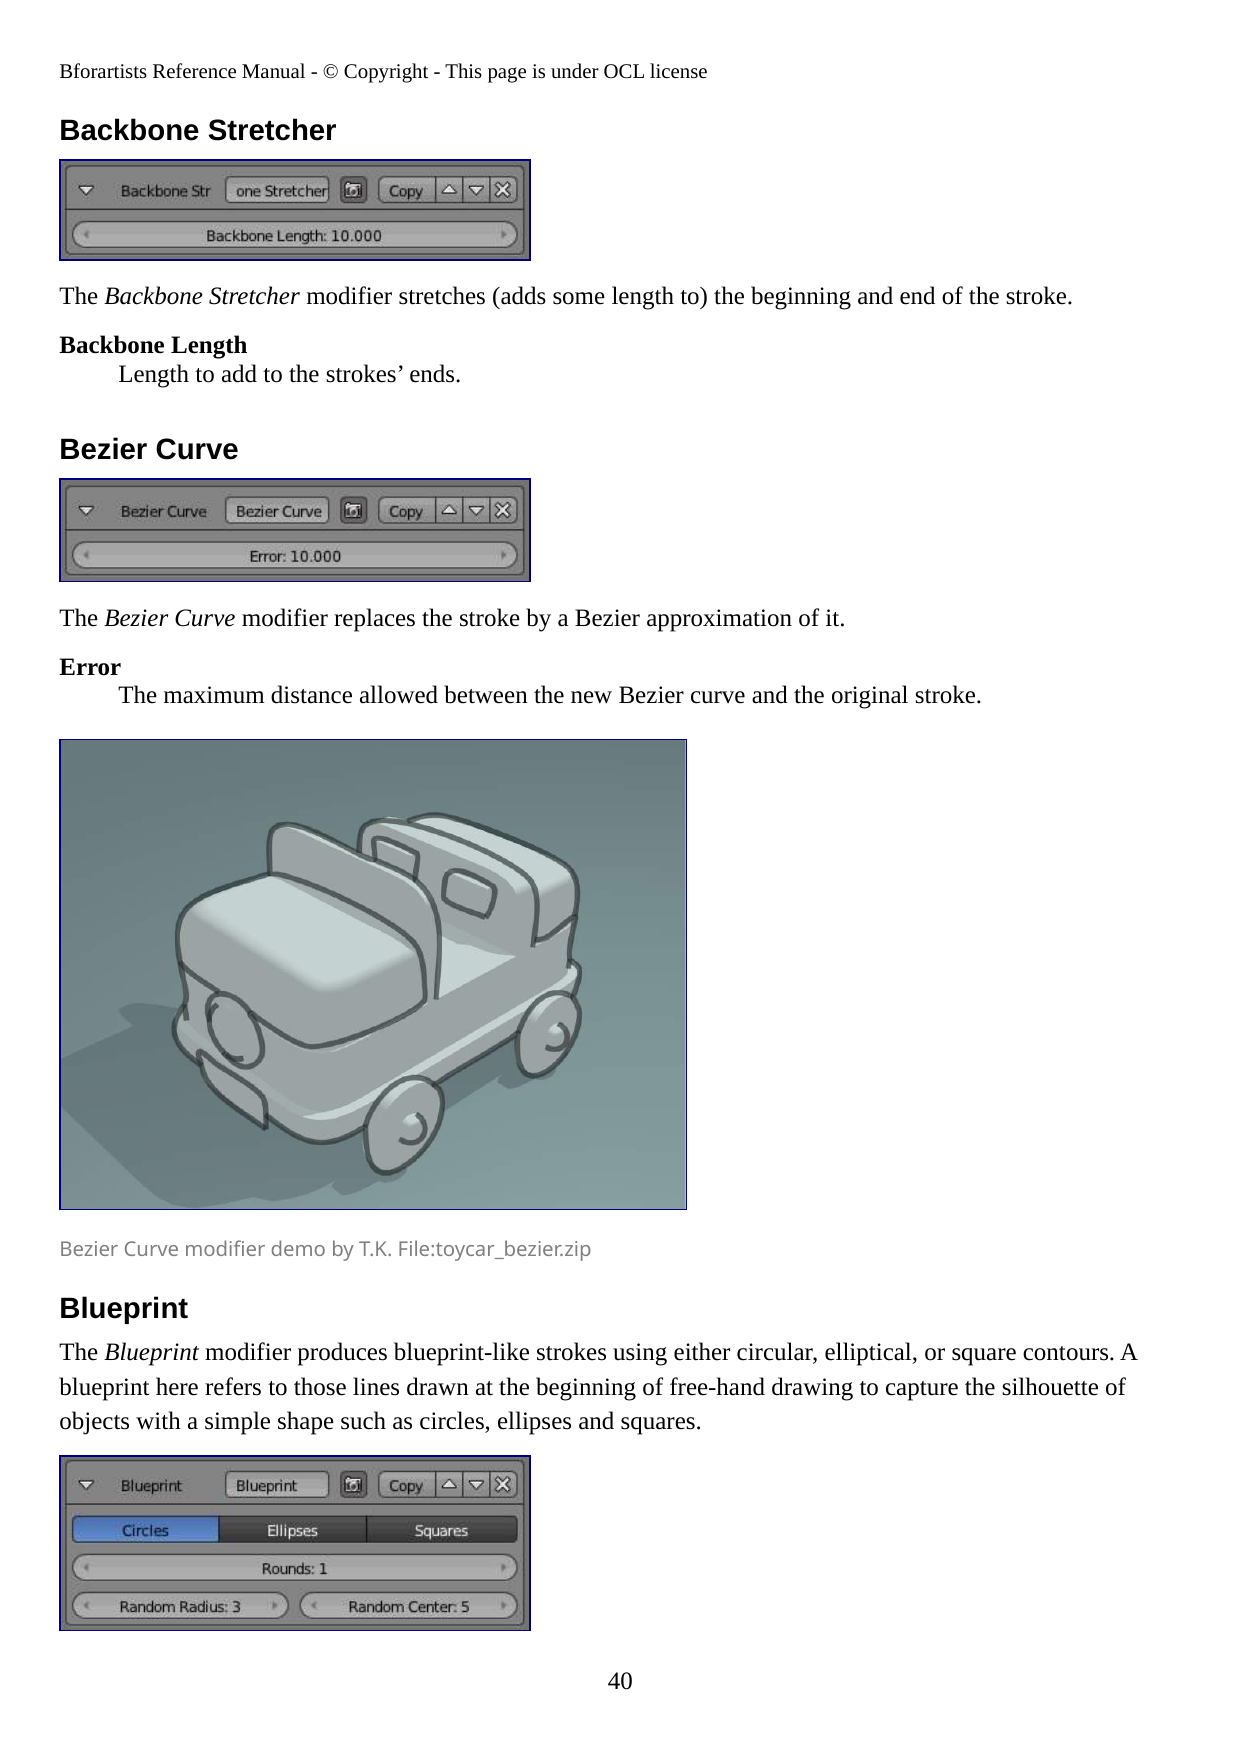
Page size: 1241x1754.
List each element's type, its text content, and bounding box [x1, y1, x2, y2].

text The Blueprint modifier produces blueprint-like strokes using either circular, elliptical, or square contours. A blueprint here refers to those lines drawn at the beginning of free-hand drawing to capture the silhouette of objects with a simple shape such as circles, ellipses and squares. [59, 1337, 1181, 1435]
picture [61, 480, 529, 581]
subtitle Backbone Length [59, 330, 1181, 359]
picture [61, 740, 686, 1209]
subtitle Error [59, 652, 1181, 680]
text The Bezier Curve modifier replaces the stroke by a Bezier approximation of it. [59, 603, 1181, 631]
subtitle Blueprint [59, 1291, 1181, 1325]
subtitle Bezier Curve [59, 432, 1181, 465]
subtitle Backbone Stretcher [59, 113, 1181, 146]
text Bezier Curve modifier demo by T.K. File:toycar_bezier.zip [59, 1231, 1181, 1262]
picture [61, 161, 529, 259]
list Length to add to the strokes’ ends. [118, 359, 1181, 387]
list The maximum distance allowed between the new Bezier curve and the original stroke. [118, 680, 1181, 709]
text The Backbone Stretcher modifier stretches (adds some length to) the beginning and end of the stroke. [59, 281, 1181, 310]
picture [61, 1457, 529, 1630]
